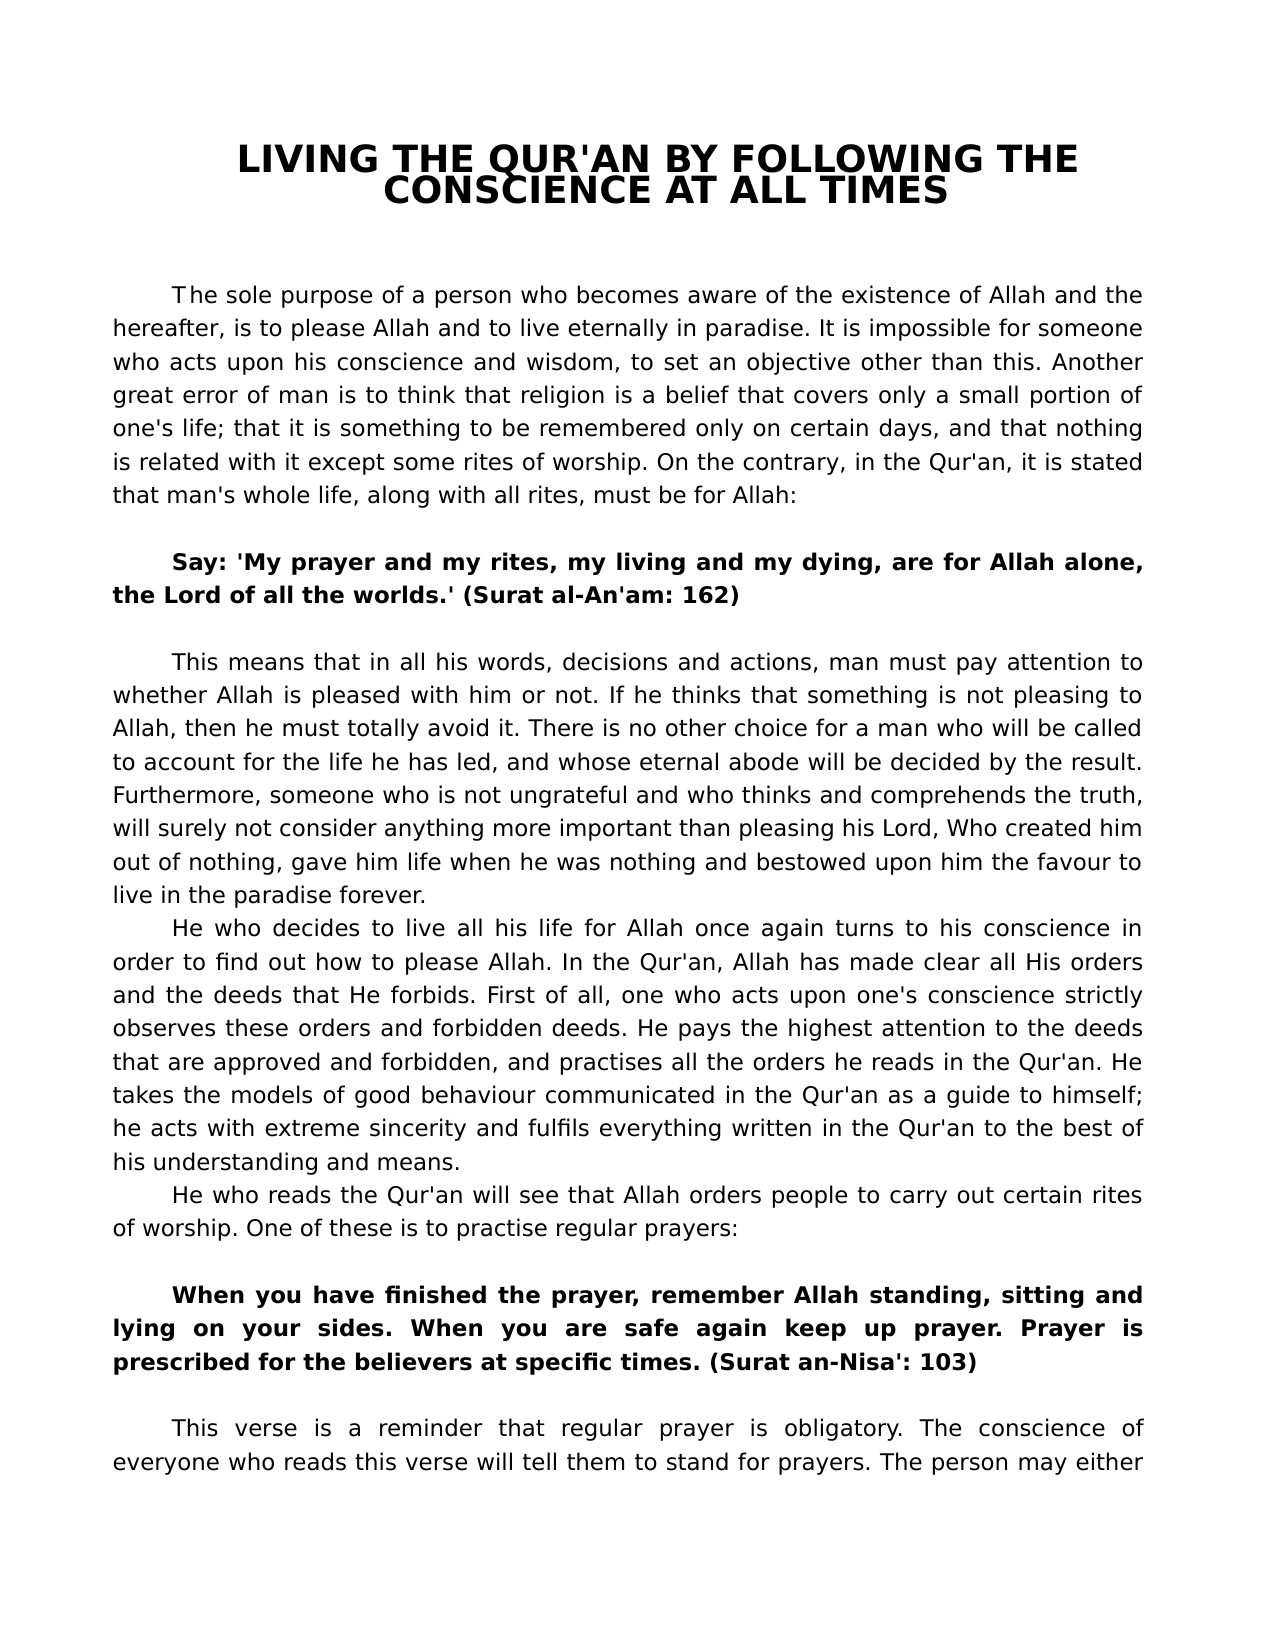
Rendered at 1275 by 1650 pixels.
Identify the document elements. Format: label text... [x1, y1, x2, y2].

text This means that in all his words, decisions and actions, man must pay attention to whether Allah is pleased with him or not. If he thinks that something is not pleasing to Allah, then he must totally avoid it. There is no other choice for a man who will be called to account for the life he has led, and whose eternal abode will be decided by the result. Furthermore, someone who is not ungrateful and who thinks and comprehends the truth, will surely not consider anything more important than pleasing his Lord, Who created him out of nothing, gave him life when he was nothing and bestowed upon him the favour to live in the paradise forever. [112, 643, 1145, 910]
text The sole purpose of a person who becomes aware of the existence of Allah and the hereafter, is to please Allah and to live eternally in paradise. It is impossible for someone who acts upon his conscience and wisdom, to set an objective other than this. Another great error of man is to think that religion is a belief that covers only a small portion of one's life; that it is something to be remembered only on certain days, and that nothing is related with it except some rites of worship. On the contrary, in the Qur'an, it is stated that man's whole life, along with all rites, must be for Allah: [112, 277, 1145, 510]
text LIVING THE QUR'AN BY FOLLOWING THE [112, 148, 508, 179]
text When you have finished the prayer, remember Allah standing, sitting and lying on your sides. When you are safe again keep up prayer. Prayer is prescribed for the believers at specific times. (Surat an-Nisa': 103) [112, 1277, 1145, 1377]
text LIVING THE QUR'AN BY FOLLOWING THE [511, 148, 1145, 179]
text He who decides to live all his life for Allah once again turns to his conscience in order to find out how to please Allah. In the Qur'an, Allah has made clear all His orders and the deeds that He forbids. First of all, one who acts upon one's conscience strictly observes these orders and forbidden deeds. He pays the highest attention to the deeds that are approved and forbidden, and practises all the orders he reads in the Qur'an. He takes the models of good behaviour communicated in the Qur'an as a guide to himself; he acts with extreme sincerity and fulfils everything written in the Qur'an to the best of his understanding and means. [112, 910, 1145, 1177]
text Say: 'My prayer and my rites, my living and my dying, are for Allah alone, the Lord of all the worlds.' (Surat al-An'am: 162) [112, 543, 1145, 610]
text CONSCIENCE AT ALL TIMES [112, 179, 1145, 210]
text He who reads the Qur'an will see that Allah orders people to carry out certain rites of worship. One of these is to practise regular prayers: [112, 1177, 1145, 1243]
text This verse is a reminder that regular prayer is obligatory. The conscience of everyone who reads this verse will tell them to stand for prayers. The person may either [112, 1410, 1145, 1477]
